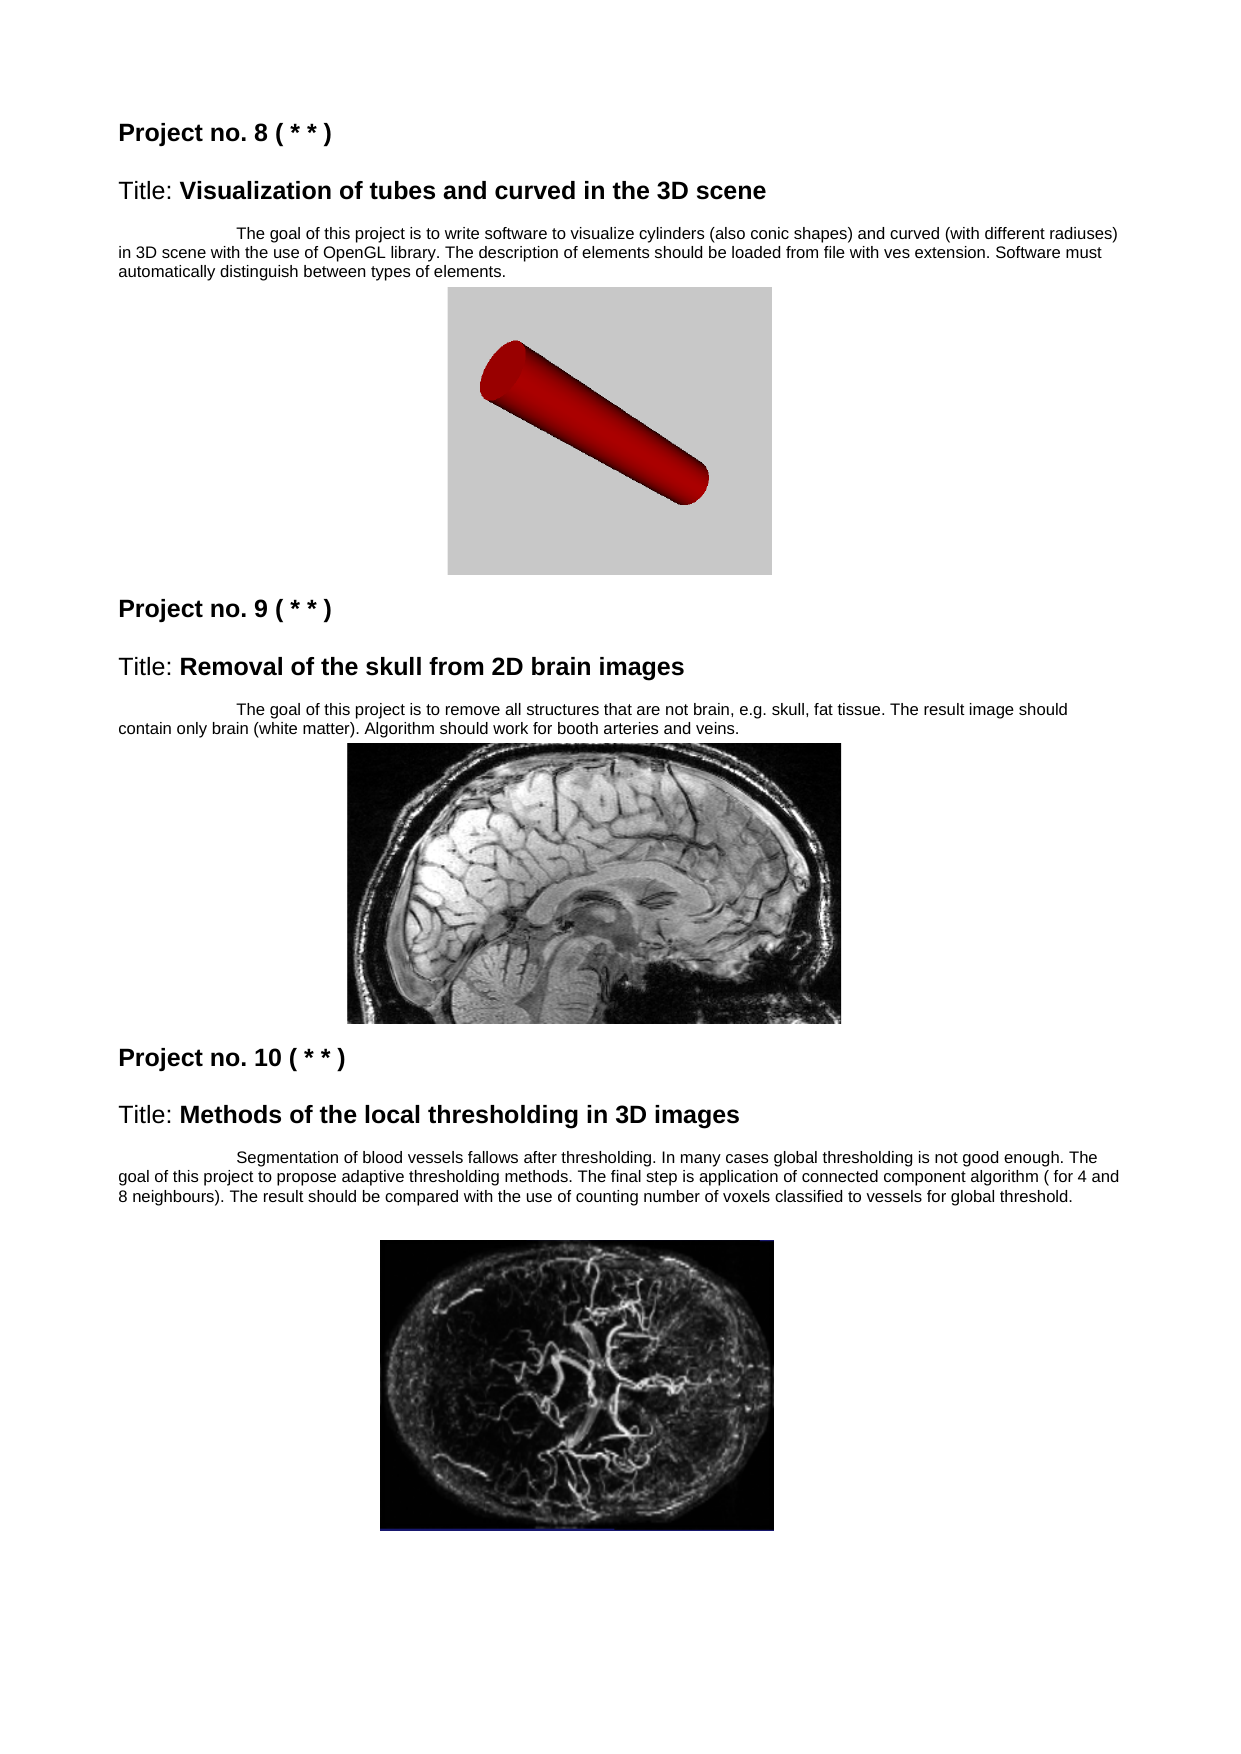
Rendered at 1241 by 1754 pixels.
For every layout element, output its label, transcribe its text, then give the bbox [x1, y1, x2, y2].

picture [380, 1240, 774, 1531]
text Project no. 9 ( * * ) [118, 594, 1122, 623]
picture [346, 743, 842, 1024]
text The goal of this project is to write software to visualize cylinders (also conic shapes) and curved (with different radiuses) in 3D scene with the use of OpenGL library. The description of elements should be loaded from file with ves extension. Software must automatically distinguish between types of elements. [118, 223, 1122, 281]
text Segmentation of blood vessels fallows after thresholding. In many cases global thresholding is not good enough. The goal of this project to propose adaptive thresholding methods. The final step is application of connected component algorithm ( for 4 and 8 neighbours). The result should be compared with the use of counting number of voxels classified to vessels for global threshold. [118, 1148, 1122, 1206]
text The goal of this project is to remove all structures that are not brain, e.g. skull, fat tissue. The result image should contain only brain (white matter). Algorithm should work for booth arteries and veins. [118, 699, 1122, 738]
text Title: Visualization of tubes and curved in the 3D scene [118, 176, 1122, 204]
text Title: Methods of the local thresholding in 3D images [118, 1100, 1122, 1129]
text Project no. 10 ( * * ) [118, 1043, 1122, 1071]
text Title: Removal of the skull from 2D brain images [118, 651, 1122, 680]
picture [447, 287, 772, 575]
text Project no. 8 ( * * ) [118, 118, 1122, 147]
